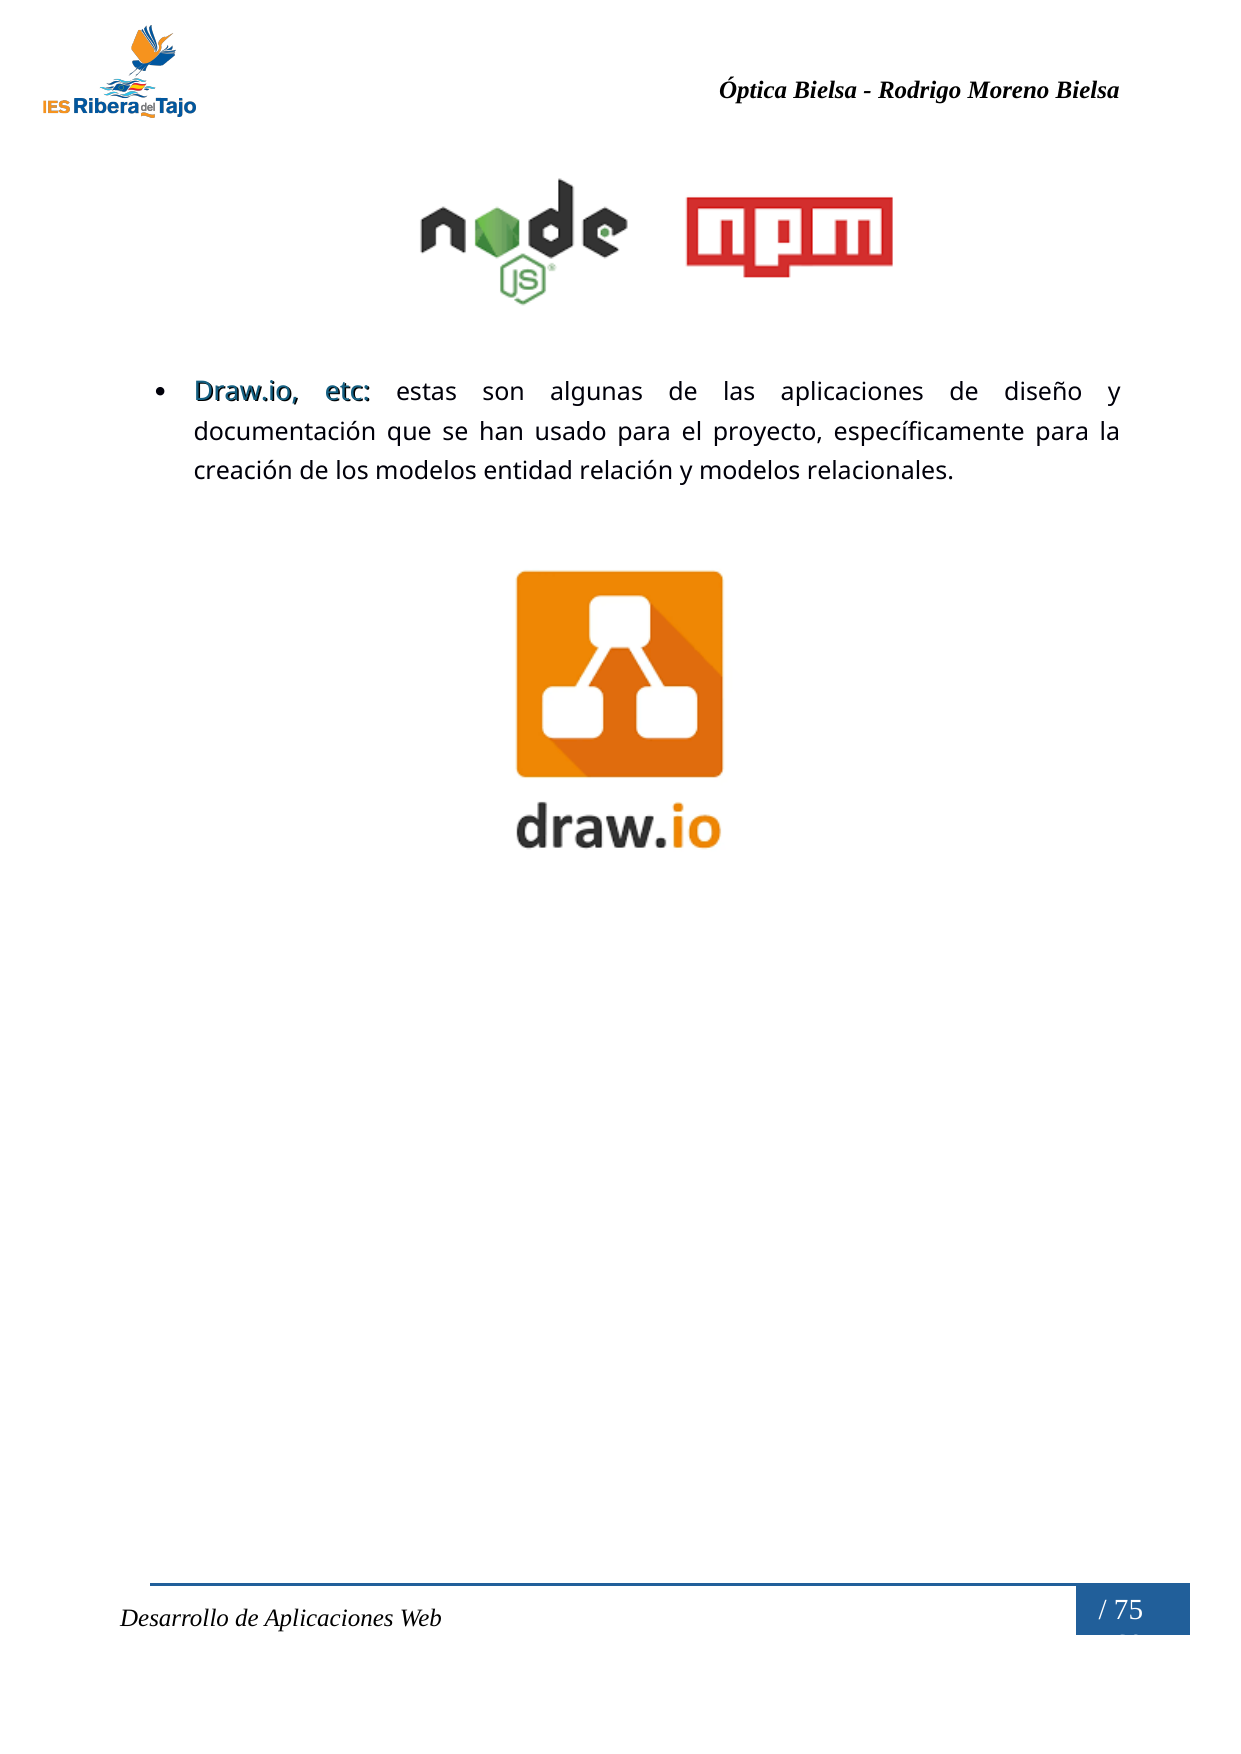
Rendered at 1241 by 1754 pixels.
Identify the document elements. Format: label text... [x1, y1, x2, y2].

list Draw.io, etc: estas son algunas de las aplicaciones de diseño y documentación que se han usado para el proyecto, específicamente para la creación de los modelos entidad relación y modelos relacionales. [156, 371, 1122, 487]
